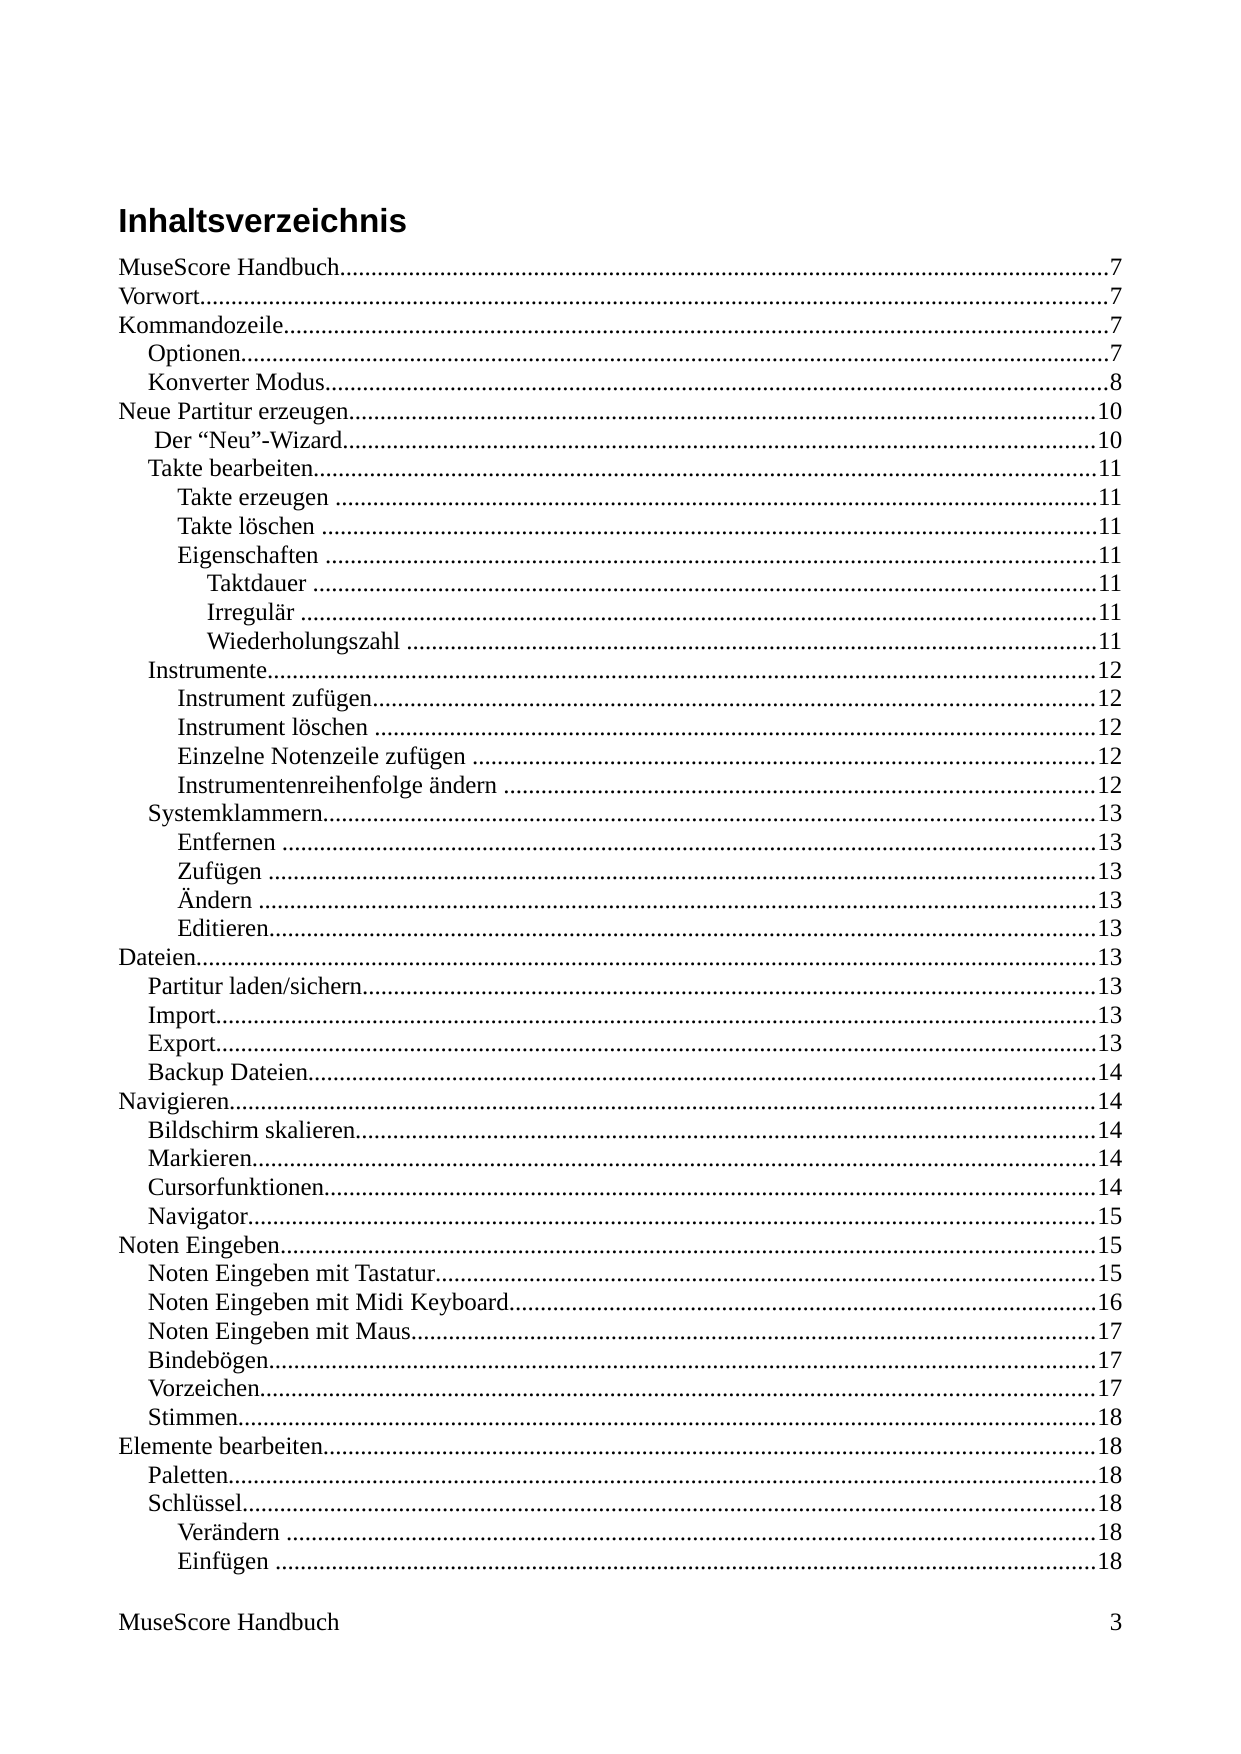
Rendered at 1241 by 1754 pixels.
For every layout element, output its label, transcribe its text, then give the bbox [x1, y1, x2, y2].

text Noten Eingeben mit Maus 17 [148, 1316, 1122, 1345]
text Editieren 13 [177, 913, 1122, 942]
text Taktdauer 11 [207, 568, 1122, 597]
text Optionen 7 [148, 338, 1122, 367]
text Der “Neu”-Wizard 10 [148, 425, 1122, 453]
text Vorwort 7 [118, 281, 1122, 310]
text Neue Partitur erzeugen 10 [118, 396, 1122, 425]
text Noten Eingeben mit Tastatur 15 [148, 1258, 1122, 1287]
text Stimmen 18 [148, 1402, 1122, 1431]
text Paletten 18 [148, 1460, 1122, 1488]
text Backup Dateien 14 [148, 1057, 1122, 1086]
text Entfernen 13 [177, 827, 1122, 856]
text Takte löschen 11 [177, 511, 1122, 540]
text Noten Eingeben 15 [118, 1230, 1122, 1258]
text Instrument löschen 12 [177, 712, 1122, 741]
text Kommandozeile 7 [118, 310, 1122, 338]
text Zufügen 13 [177, 856, 1122, 885]
text Cursorfunktionen 14 [148, 1172, 1122, 1201]
text Instrumentenreihenfolge ändern 12 [177, 770, 1122, 798]
text Bildschirm skalieren 14 [148, 1115, 1122, 1143]
text Bindebögen 17 [148, 1345, 1122, 1373]
text Verändern 18 [177, 1517, 1122, 1546]
text Takte erzeugen 11 [177, 482, 1122, 511]
text Navigieren 14 [118, 1086, 1122, 1115]
text MuseScore Handbuch 7 [118, 252, 1122, 281]
text Systemklammern 13 [148, 798, 1122, 827]
text Instrumente 12 [148, 655, 1122, 683]
text Partitur laden/sichern 13 [148, 971, 1122, 1000]
text Elemente bearbeiten 18 [118, 1431, 1122, 1460]
text Konverter Modus 8 [148, 367, 1122, 396]
text Instrument zufügen 12 [177, 683, 1122, 712]
text Vorzeichen 17 [148, 1373, 1122, 1402]
text Navigator 15 [148, 1201, 1122, 1230]
text Schlüssel 18 [148, 1488, 1122, 1517]
text Wiederholungszahl 11 [207, 626, 1122, 655]
text Eigenschaften 11 [177, 540, 1122, 568]
text Takte bearbeiten 11 [148, 453, 1122, 482]
text Export 13 [148, 1028, 1122, 1057]
text Noten Eingeben mit Midi Keyboard 16 [148, 1287, 1122, 1316]
text Markieren 14 [148, 1143, 1122, 1172]
text Irregulär 11 [207, 597, 1122, 626]
text Dateien 13 [118, 942, 1122, 971]
text Einzelne Notenzeile zufügen 12 [177, 741, 1122, 770]
text Einfügen 18 [177, 1546, 1122, 1575]
subtitle Inhaltsverzeichnis [118, 201, 1122, 240]
text Import 13 [148, 1000, 1122, 1028]
text Ändern 13 [177, 885, 1122, 913]
